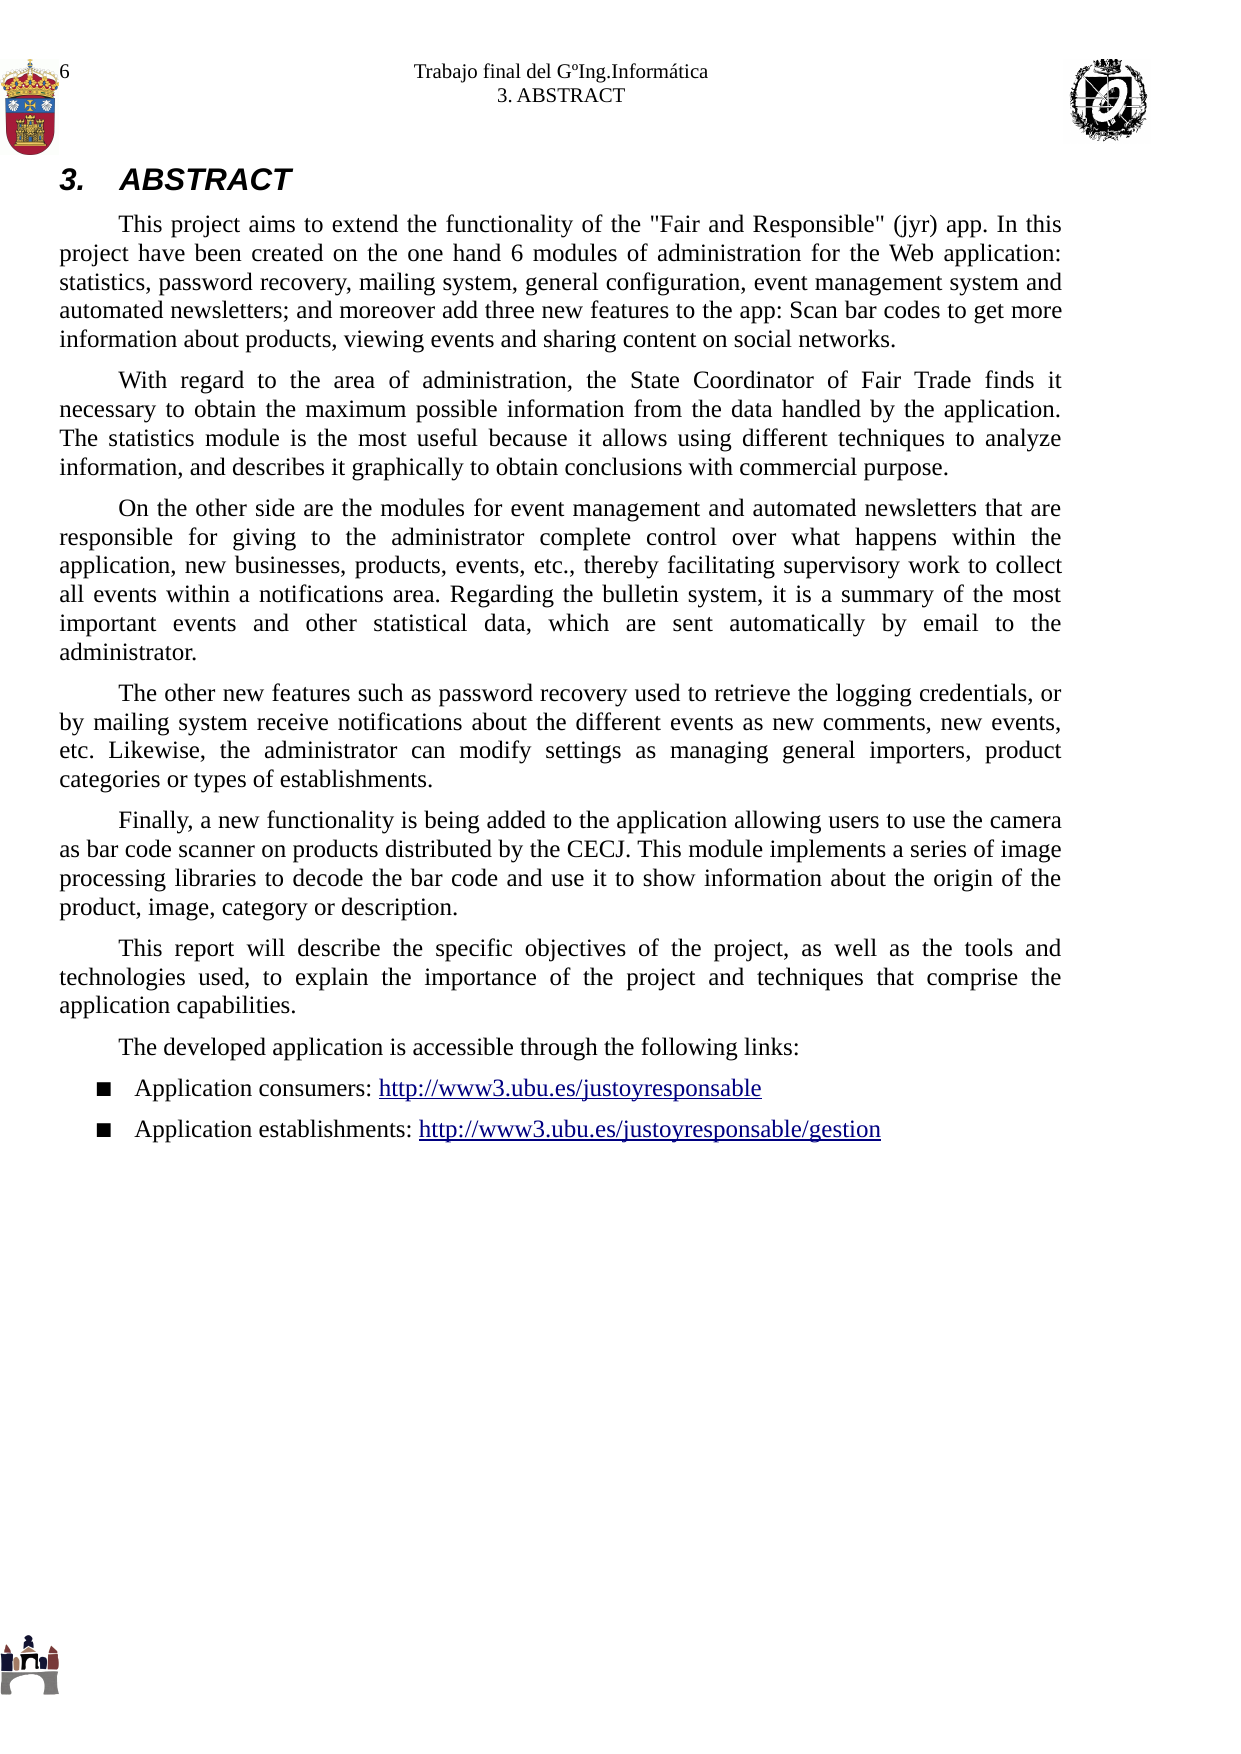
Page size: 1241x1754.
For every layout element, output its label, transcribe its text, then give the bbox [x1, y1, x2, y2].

picture [0, 1634, 59, 1695]
text The other new features such as password recovery used to retrieve the logging credentials, or by mailing system receive notifications about the different events as new comments, new events, etc. Likewise, the administrator can modify settings as managing general importers, product categories or types of establishments. [59, 678, 1063, 793]
text On the other side are the modules for event management and automated newsletters that are responsible for giving to the administrator complete control over what happens within the application, new businesses, products, events, etc., thereby facilitating supervisory work to collect all events within a notifications area. Regarding the bulletin system, it is a summary of the most important events and other statistical data, which are sent automatically by email to the administrator. [59, 493, 1063, 665]
picture [0, 59, 59, 155]
text Finally, a new functionality is being added to the application allowing users to use the camera as bar code scanner on products distributed by the CECJ. This module implements a series of image processing libraries to decode the bar code and use it to show information about the origin of the product, image, category or description. [59, 805, 1063, 920]
list Application establishments: http://www3.ubu.es/justoyresponsable/gestion [97, 1114, 1063, 1143]
text This report will describe the specific objectives of the project, as well as the tools and technologies used, to explain the importance of the project and techniques that comprise the application capabilities. [59, 933, 1063, 1019]
list Application consumers: http://www3.ubu.es/justoyresponsable [97, 1073, 1063, 1102]
subtitle ABSTRACT [59, 161, 1063, 197]
text With regard to the area of administration, the State Coordinator of Fair Trade finds it necessary to obtain the maximum possible information from the data handled by the application. The statistics module is the most useful because it allows using different techniques to analyze information, and describes it graphically to obtain conclusions with commercial purpose. [59, 365, 1063, 480]
text The developed application is accessible through the following links: [59, 1032, 1063, 1060]
picture [1063, 59, 1152, 144]
text This project aims to extend the functionality of the "Fair and Responsible" (jyr) app. In this project have been created on the one hand 6 modules of administration for the Web application: statistics, password recovery, mailing system, general configuration, event management system and automated newsletters; and moreover add three new features to the app: Scan bar codes to get more information about products, viewing events and sharing content on social networks. [59, 209, 1063, 353]
